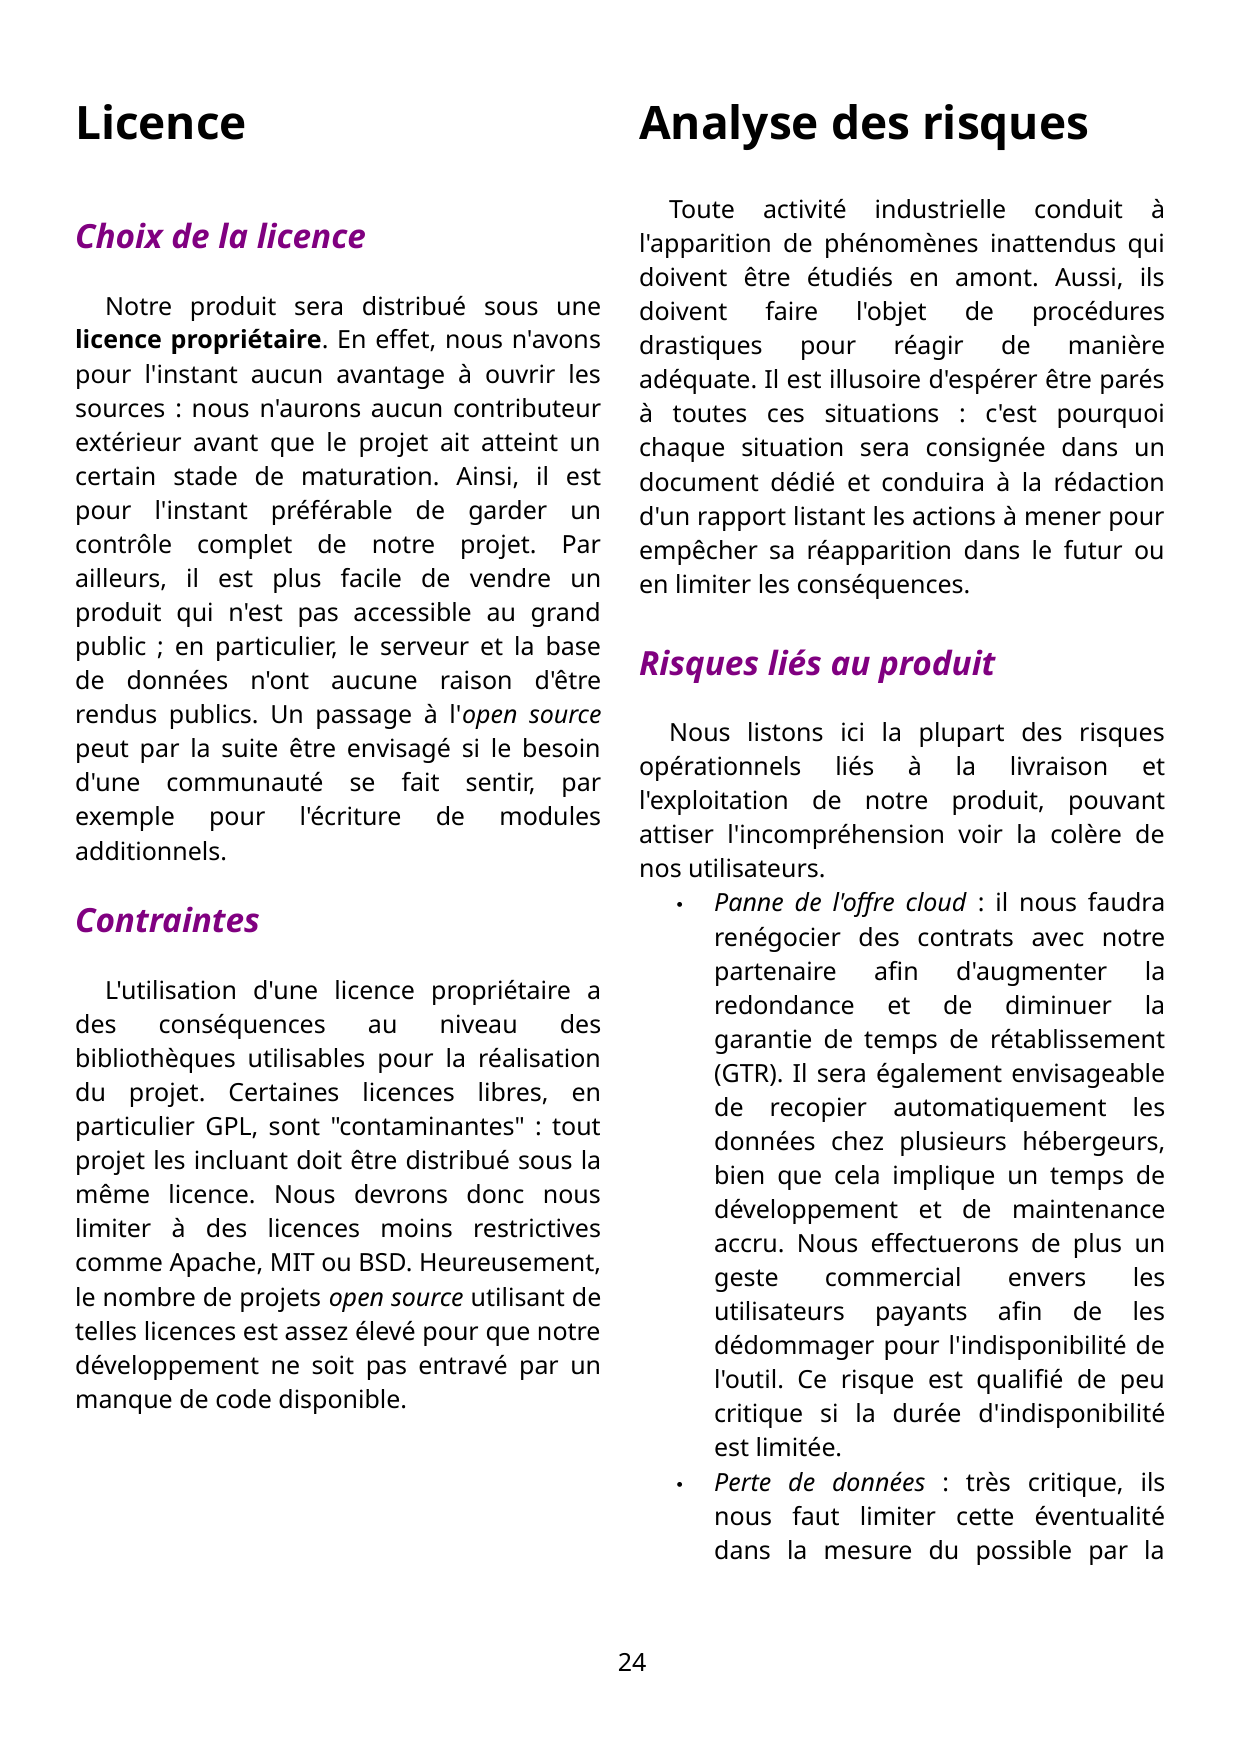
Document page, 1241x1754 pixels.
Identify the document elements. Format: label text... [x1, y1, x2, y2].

subtitle Risques liés au produit [639, 639, 1166, 685]
text Toute activité industrielle conduit à l'apparition de phénomènes inattendus qui doivent être étudiés en amont. Aussi, ils doivent faire l'objet de procédures drastiques pour réagir de manière adéquate. Il est illusoire d'espérer être parés à toutes ces situations : c'est pourquoi chaque situation sera consignée dans un document dédié et conduira à la rédaction d'un rapport listant les actions à mener pour empêcher sa réapparition dans le futur ou en limiter les conséquences. [639, 192, 1166, 600]
text Notre produit sera distribué sous une licence propriétaire. En effet, nous n'avons pour l'instant aucun avantage à ouvrir les sources : nous n'aurons aucun contributeur extérieur avant que le projet ait atteint un certain stade de maturation. Ainsi, il est pour l'instant préférable de garder un contrôle complet de notre projet. Par ailleurs, il est plus facile de vendre un produit qui n'est pas accessible au grand public ; en particulier, le serveur et la base de données n'ont aucune raison d'être rendus publics. Un passage à l'open source peut par la suite être envisagé si le besoin d'une communauté se fait sentir, par exemple pour l'écriture de modules additionnels. [75, 288, 601, 867]
subtitle Licence [75, 90, 601, 153]
text L'utilisation d'une licence propriétaire a des conséquences au niveau des bibliothèques utilisables pour la réalisation du projet. Certaines licences libres, en particulier GPL, sont "contaminantes" : tout projet les incluant doit être distribué sous la même licence. Nous devrons donc nous limiter à des licences moins restrictives comme Apache, MIT ou BSD. Heureusement, le nombre de projets open source utilisant de telles licences est assez élevé pour que notre développement ne soit pas entravé par un manque de code disponible. [75, 973, 601, 1415]
subtitle Analyse des risques [639, 90, 1166, 153]
text Nous listons ici la plupart des risques opérationnels liés à la livraison et l'exploitation de notre produit, pouvant attiser l'incompréhension voir la colère de nos utilisateurs. [639, 715, 1166, 885]
list Panne de l'offre cloud : il nous faudra renégocier des contrats avec notre partenaire afin d'augmenter la redondance et de diminuer la garantie de temps de rétablissement (GTR). Il sera également envisageable de recopier automatiquement les données chez plusieurs hébergeurs, bien que cela implique un temps de développement et de maintenance accru. Nous effectuerons de plus un geste commercial envers les utilisateurs payants afin de les dédommager pour l'indisponibilité de l'outil. Ce risque est qualifié de peu critique si la durée d'indisponibilité est limitée. [676, 885, 1166, 1464]
subtitle Choix de la licence [75, 213, 601, 258]
subtitle Contraintes [75, 897, 601, 943]
list Perte de données : très critique, ils nous faut limiter cette éventualité dans la mesure du possible par la [676, 1464, 1166, 1566]
